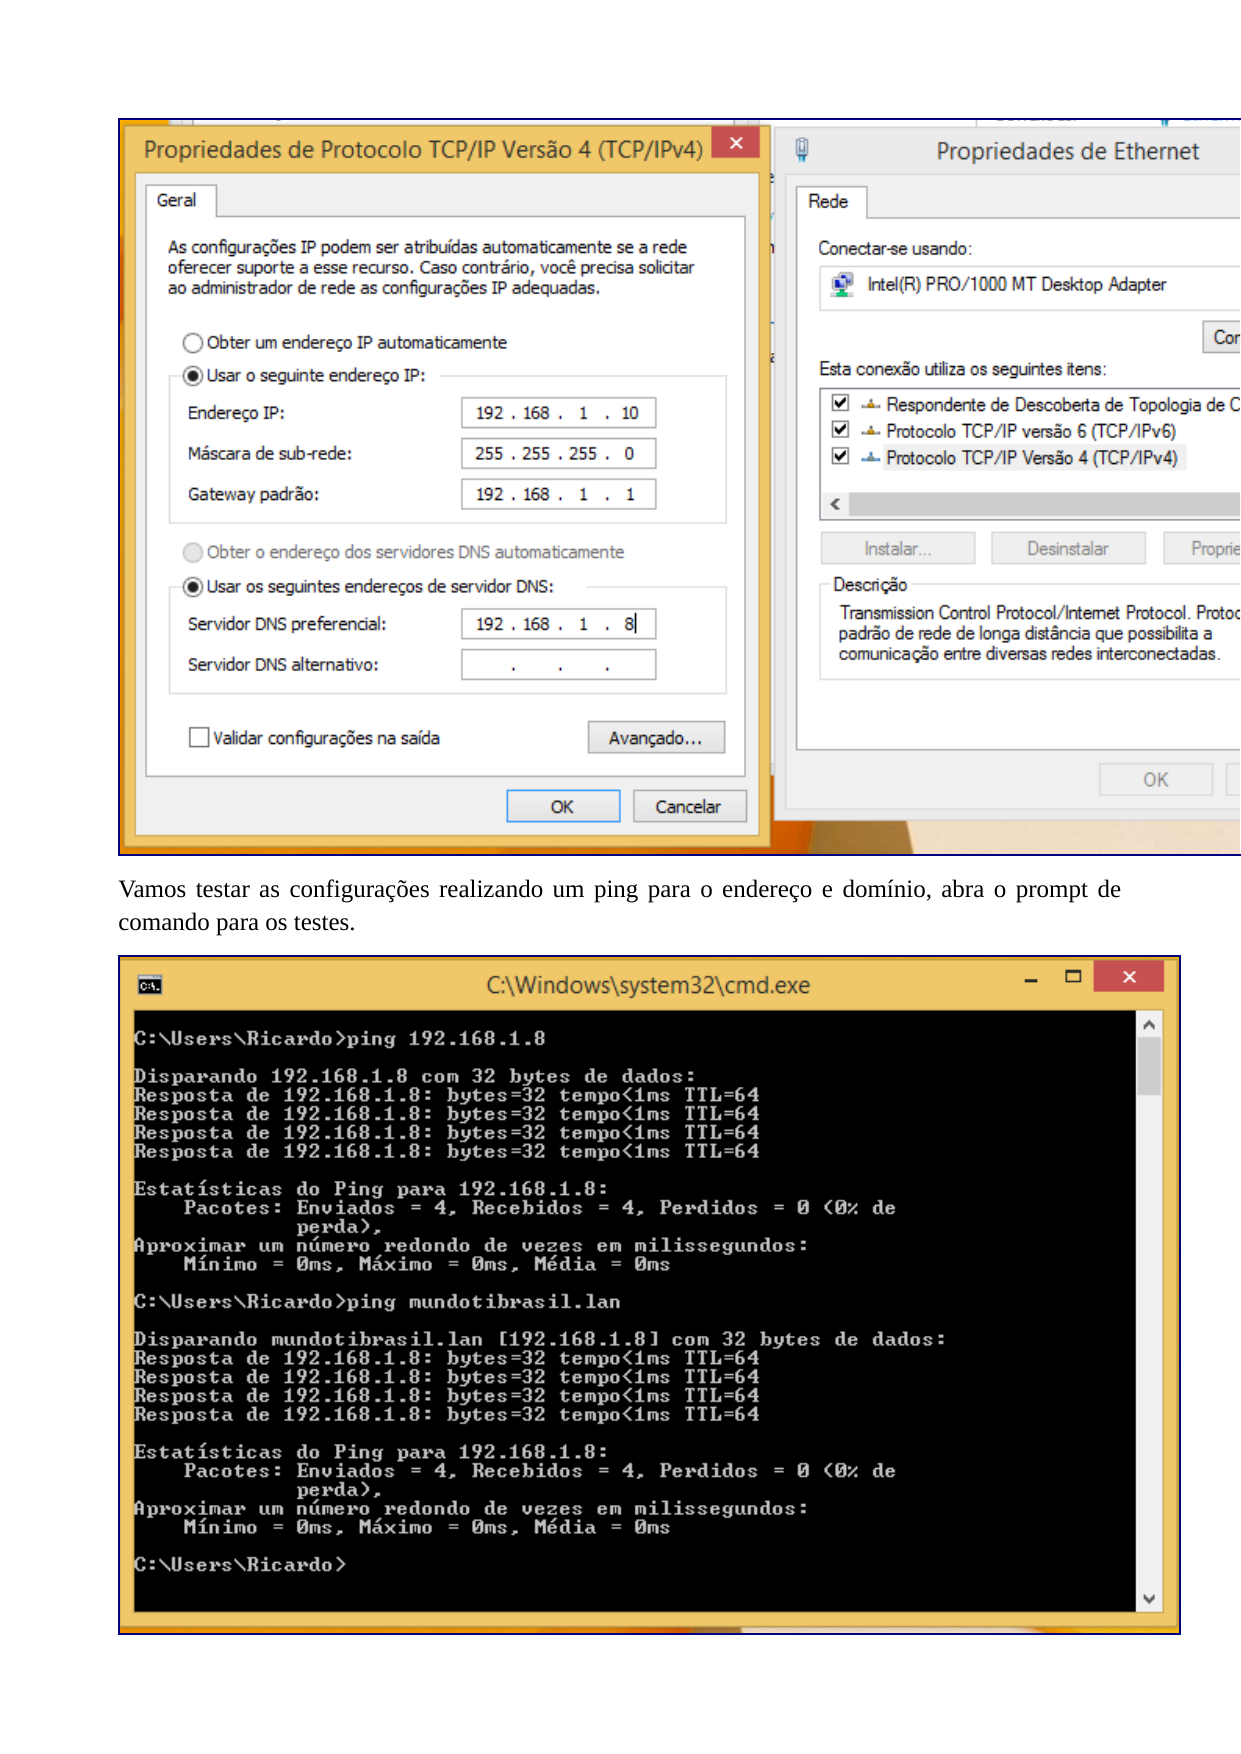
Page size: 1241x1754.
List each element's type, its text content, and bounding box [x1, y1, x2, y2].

text Vamos testar as configurações realizando um ping para o endereço e domínio, abra o prompt de comando para os testes. [118, 874, 1122, 936]
picture [120, 120, 1241, 854]
picture [120, 957, 1179, 1633]
